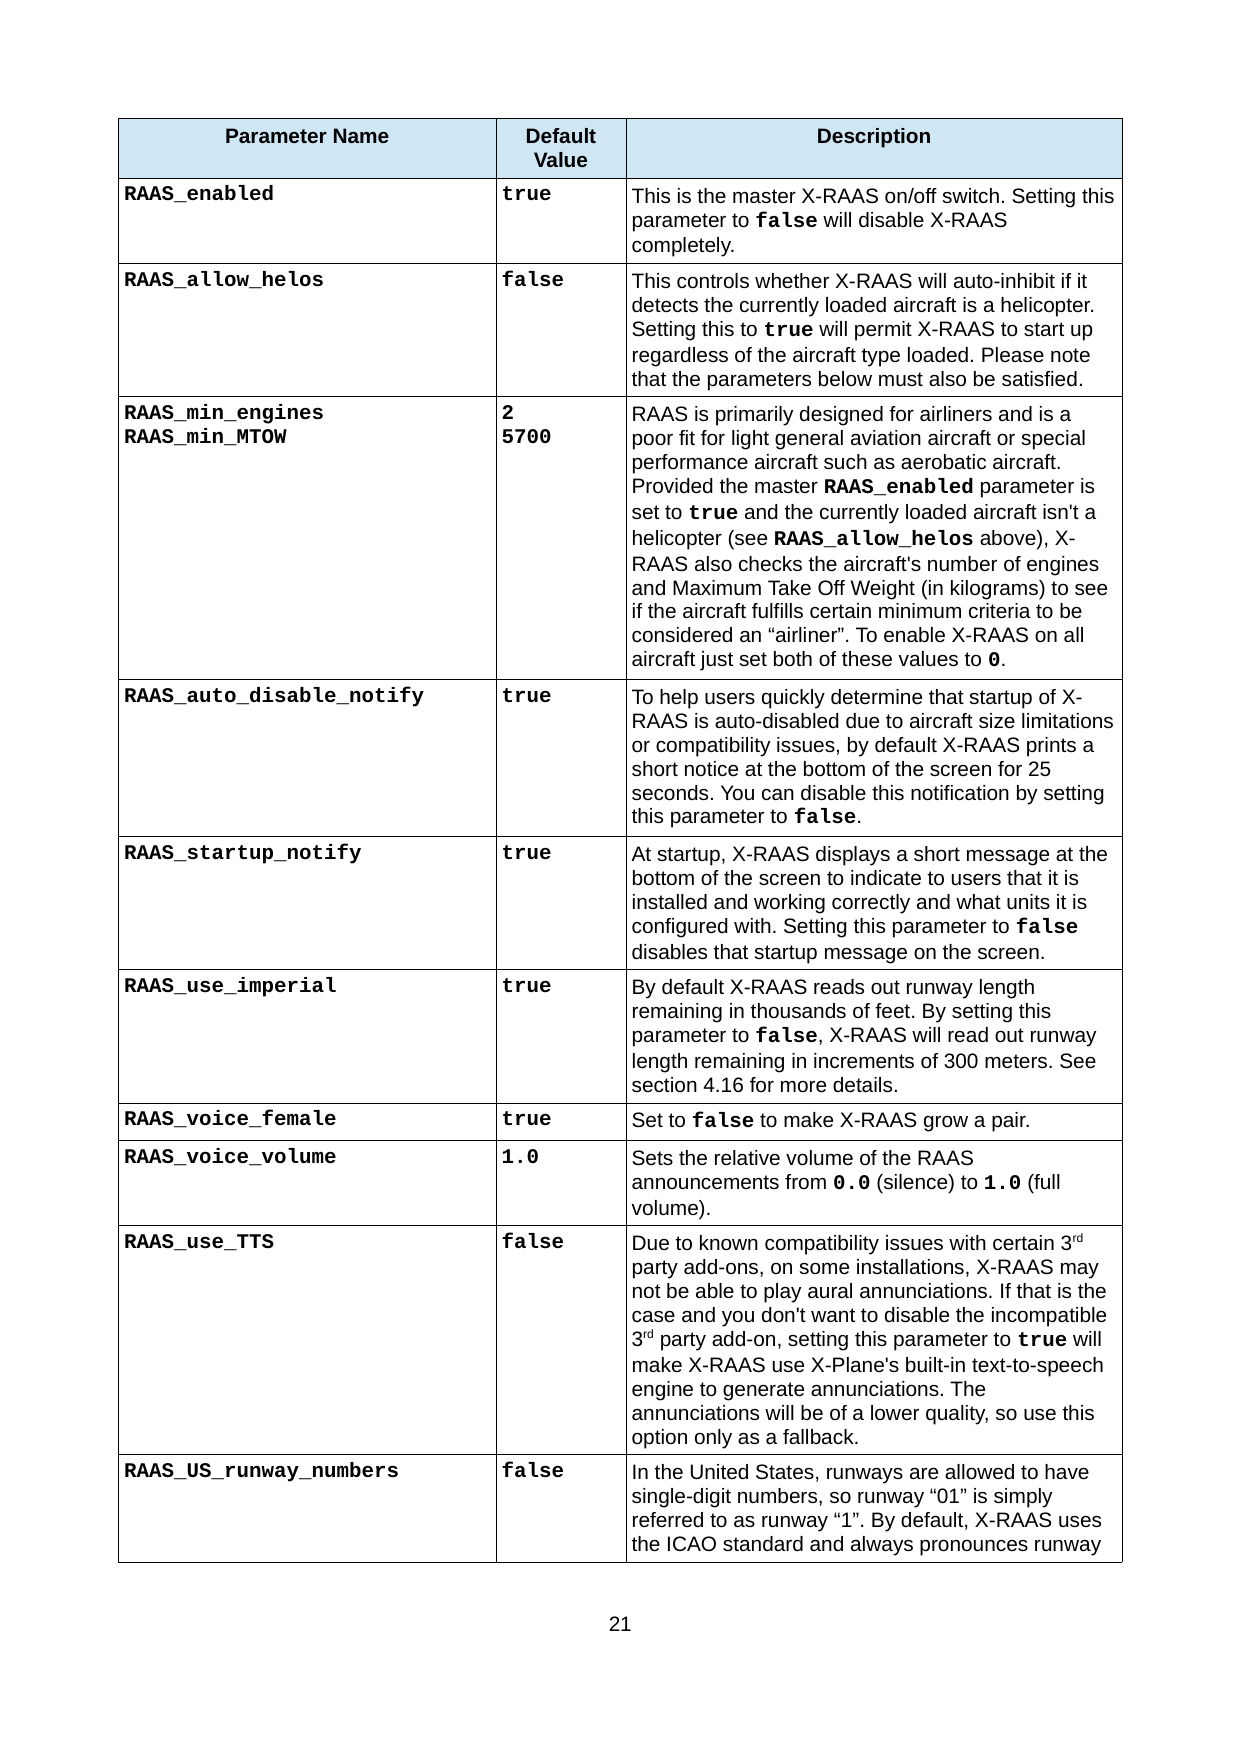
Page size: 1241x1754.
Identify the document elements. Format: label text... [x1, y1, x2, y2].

table_cell RAAS_auto_disable_notify [119, 680, 496, 836]
table_cell To help users quickly determine that startup of X-RAAS is auto-disabled due to aircraft size limitations or compatibility issues, by default X-RAAS prints a short notice at the bottom of the screen for 25 seconds. You can disable this notification by setting this parameter to false. [627, 680, 1122, 836]
table_cell RAAS_voice_female [119, 1104, 496, 1140]
table_cell true [497, 837, 626, 969]
table_cell At startup, X-RAAS displays a short message at the bottom of the screen to indicate to users that it is installed and working correctly and what units it is configured with. Setting this parameter to false disables that startup message on the screen. [627, 837, 1122, 969]
table_cell false [497, 1455, 626, 1562]
table_cell 2 5700 [497, 397, 626, 679]
table_header Default Value [497, 119, 626, 178]
table_cell RAAS_US_runway_numbers [119, 1455, 496, 1562]
table_cell RAAS_min_engines RAAS_min_MTOW [119, 397, 496, 679]
table_cell This controls whether X-RAAS will auto-inhibit if it detects the currently loaded aircraft is a helicopter. Setting this to true will permit X-RAAS to start up regardless of the aircraft type loaded. Please note that the parameters below must also be satisfied. [627, 264, 1122, 396]
table_cell true [497, 970, 626, 1102]
table_cell Set to false to make X-RAAS grow a pair. [627, 1104, 1122, 1140]
table_cell This is the master X-RAAS on/off switch. Setting this parameter to false will disable X-RAAS completely. [627, 179, 1122, 263]
table_cell RAAS_voice_volume [119, 1141, 496, 1225]
table_cell RAAS_use_imperial [119, 970, 496, 1102]
table_cell By default X-RAAS reads out runway length remaining in thousands of feet. By setting this parameter to false, X-RAAS will read out runway length remaining in increments of 300 meters. See section 4.16 for more details. [627, 970, 1122, 1102]
table_cell RAAS_allow_helos [119, 264, 496, 396]
table_header Parameter Name [119, 119, 496, 178]
table_cell Sets the relative volume of the RAAS announcements from 0.0 (silence) to 1.0 (full volume). [627, 1141, 1122, 1225]
table_cell 1.0 [497, 1141, 626, 1225]
table_cell In the United States, runways are allowed to have single-digit numbers, so runway “01” is simply referred to as runway “1”. By default, X-RAAS uses the ICAO standard and always pronounces runway [627, 1455, 1122, 1562]
table_cell true [497, 179, 626, 263]
table_cell Due to known compatibility issues with certain 3rd party add-ons, on some installations, X-RAAS may not be able to play aural annunciations. If that is the case and you don't want to disable the incompatible 3rd party add-on, setting this parameter to true will make X-RAAS use X-Plane's built-in text-to-speech engine to generate annunciations. The annunciations will be of a lower quality, so use this option only as a fallback. [627, 1226, 1122, 1454]
table_cell RAAS is primarily designed for airliners and is a poor fit for light general aviation aircraft or special performance aircraft such as aerobatic aircraft. Provided the master RAAS_enabled parameter is set to true and the currently loaded aircraft isn't a helicopter (see RAAS_allow_helos above), X-RAAS also checks the aircraft's number of engines and Maximum Take Off Weight (in kilograms) to see if the aircraft fulfills certain minimum criteria to be considered an “airliner”. To enable X-RAAS on all aircraft just set both of these values to 0. [627, 397, 1122, 679]
table_cell true [497, 1104, 626, 1140]
table_cell RAAS_use_TTS [119, 1226, 496, 1454]
table_cell RAAS_startup_notify [119, 837, 496, 969]
table_cell false [497, 264, 626, 396]
table_cell RAAS_enabled [119, 179, 496, 263]
table_cell true [497, 680, 626, 836]
table_cell false [497, 1226, 626, 1454]
table_header Description [627, 119, 1122, 178]
